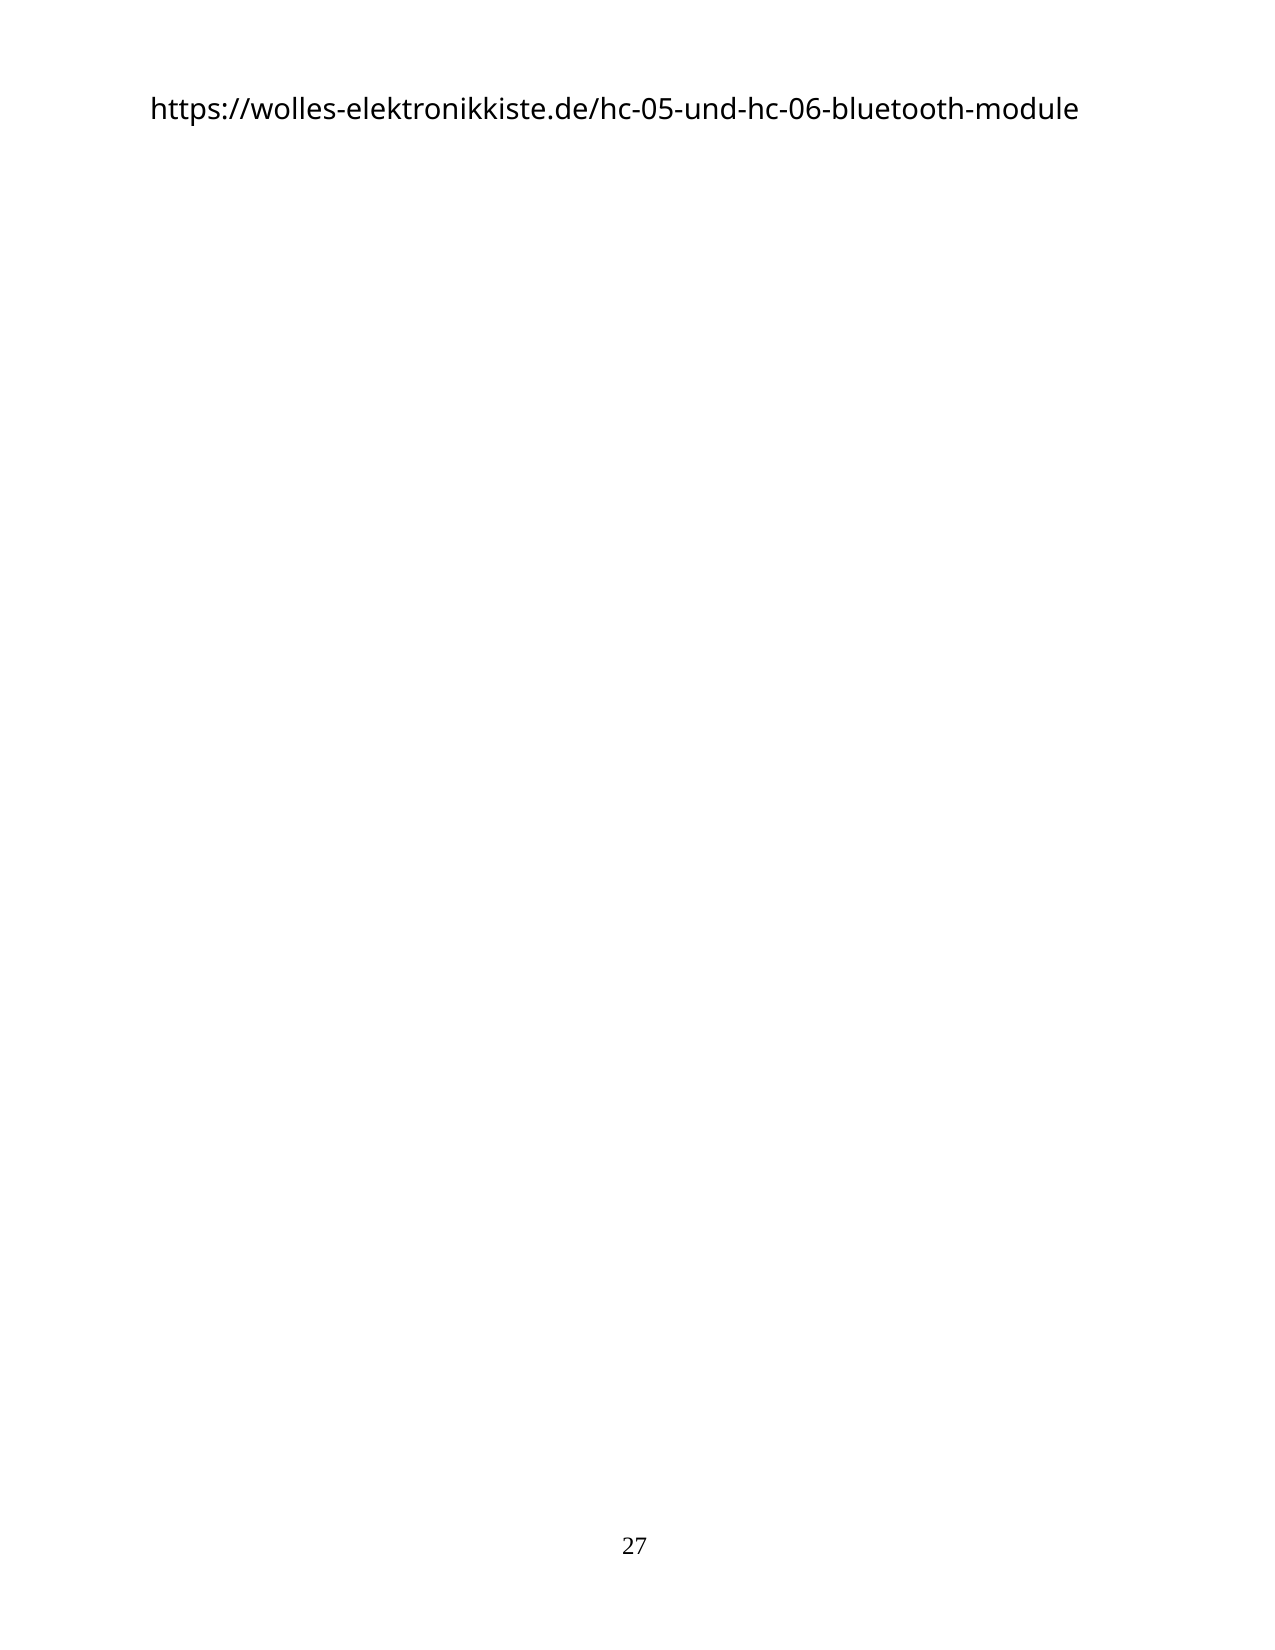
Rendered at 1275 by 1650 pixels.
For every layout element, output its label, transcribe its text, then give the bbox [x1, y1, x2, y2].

text https://wolles-elektronikkiste.de/hc-05-und-hc-06-bluetooth-module [150, 88, 1125, 128]
